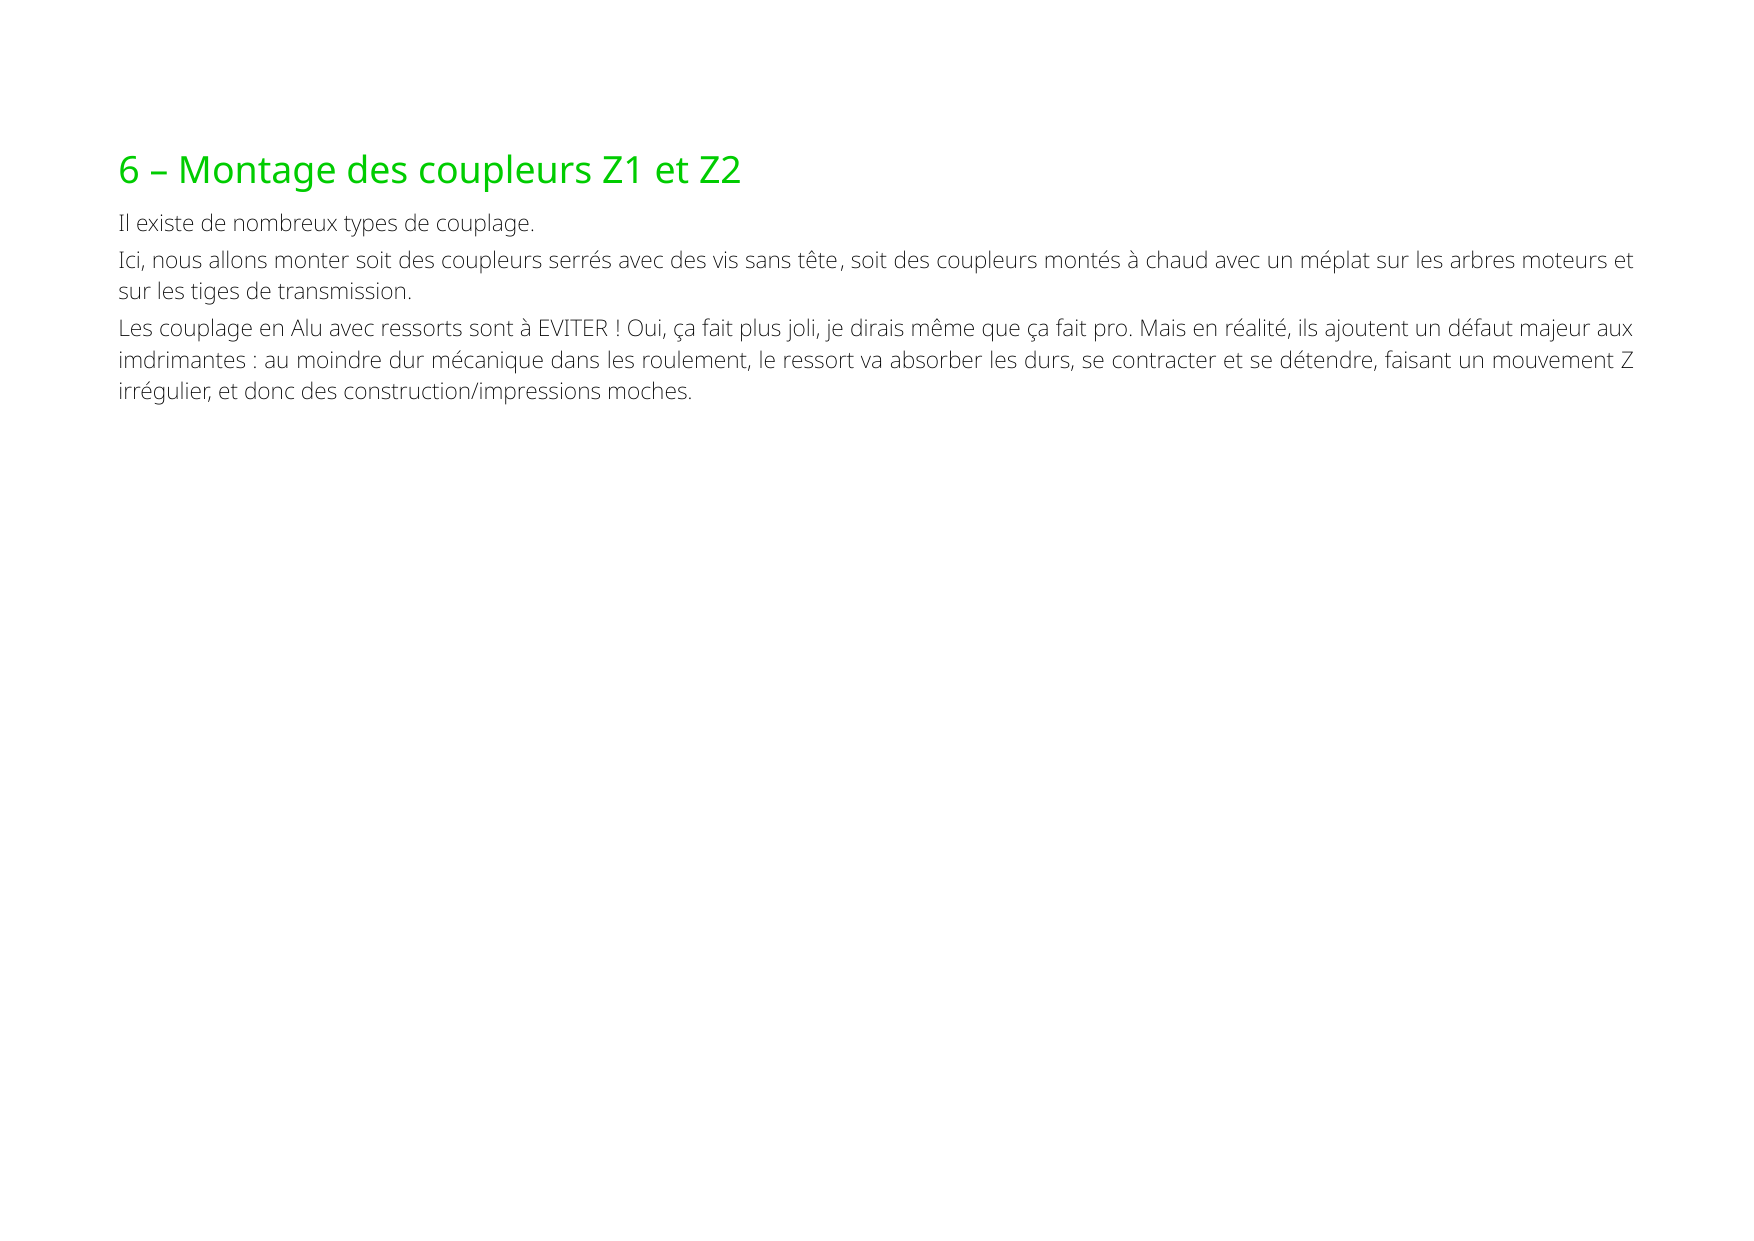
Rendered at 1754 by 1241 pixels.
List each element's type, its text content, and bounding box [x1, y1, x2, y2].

text Ici, nous allons monter soit des coupleurs serrés avec des vis sans tête, soit des coupleurs montés à chaud avec un méplat sur les arbres moteurs et sur les tiges de transmission. [118, 244, 1636, 306]
subtitle 6 – Montage des coupleurs Z1 et Z2 [118, 143, 1636, 194]
text Il existe de nombreux types de couplage. [118, 207, 1636, 238]
text Les couplage en Alu avec ressorts sont à EVITER ! Oui, ça fait plus joli, je dirais même que ça fait pro. Mais en réalité, ils ajoutent un défaut majeur aux imdrimantes : au moindre dur mécanique dans les roulement, le ressort va absorber les durs, se contracter et se détendre, faisant un mouvement Z irrégulier, et donc des construction/impressions moches. [118, 312, 1636, 406]
